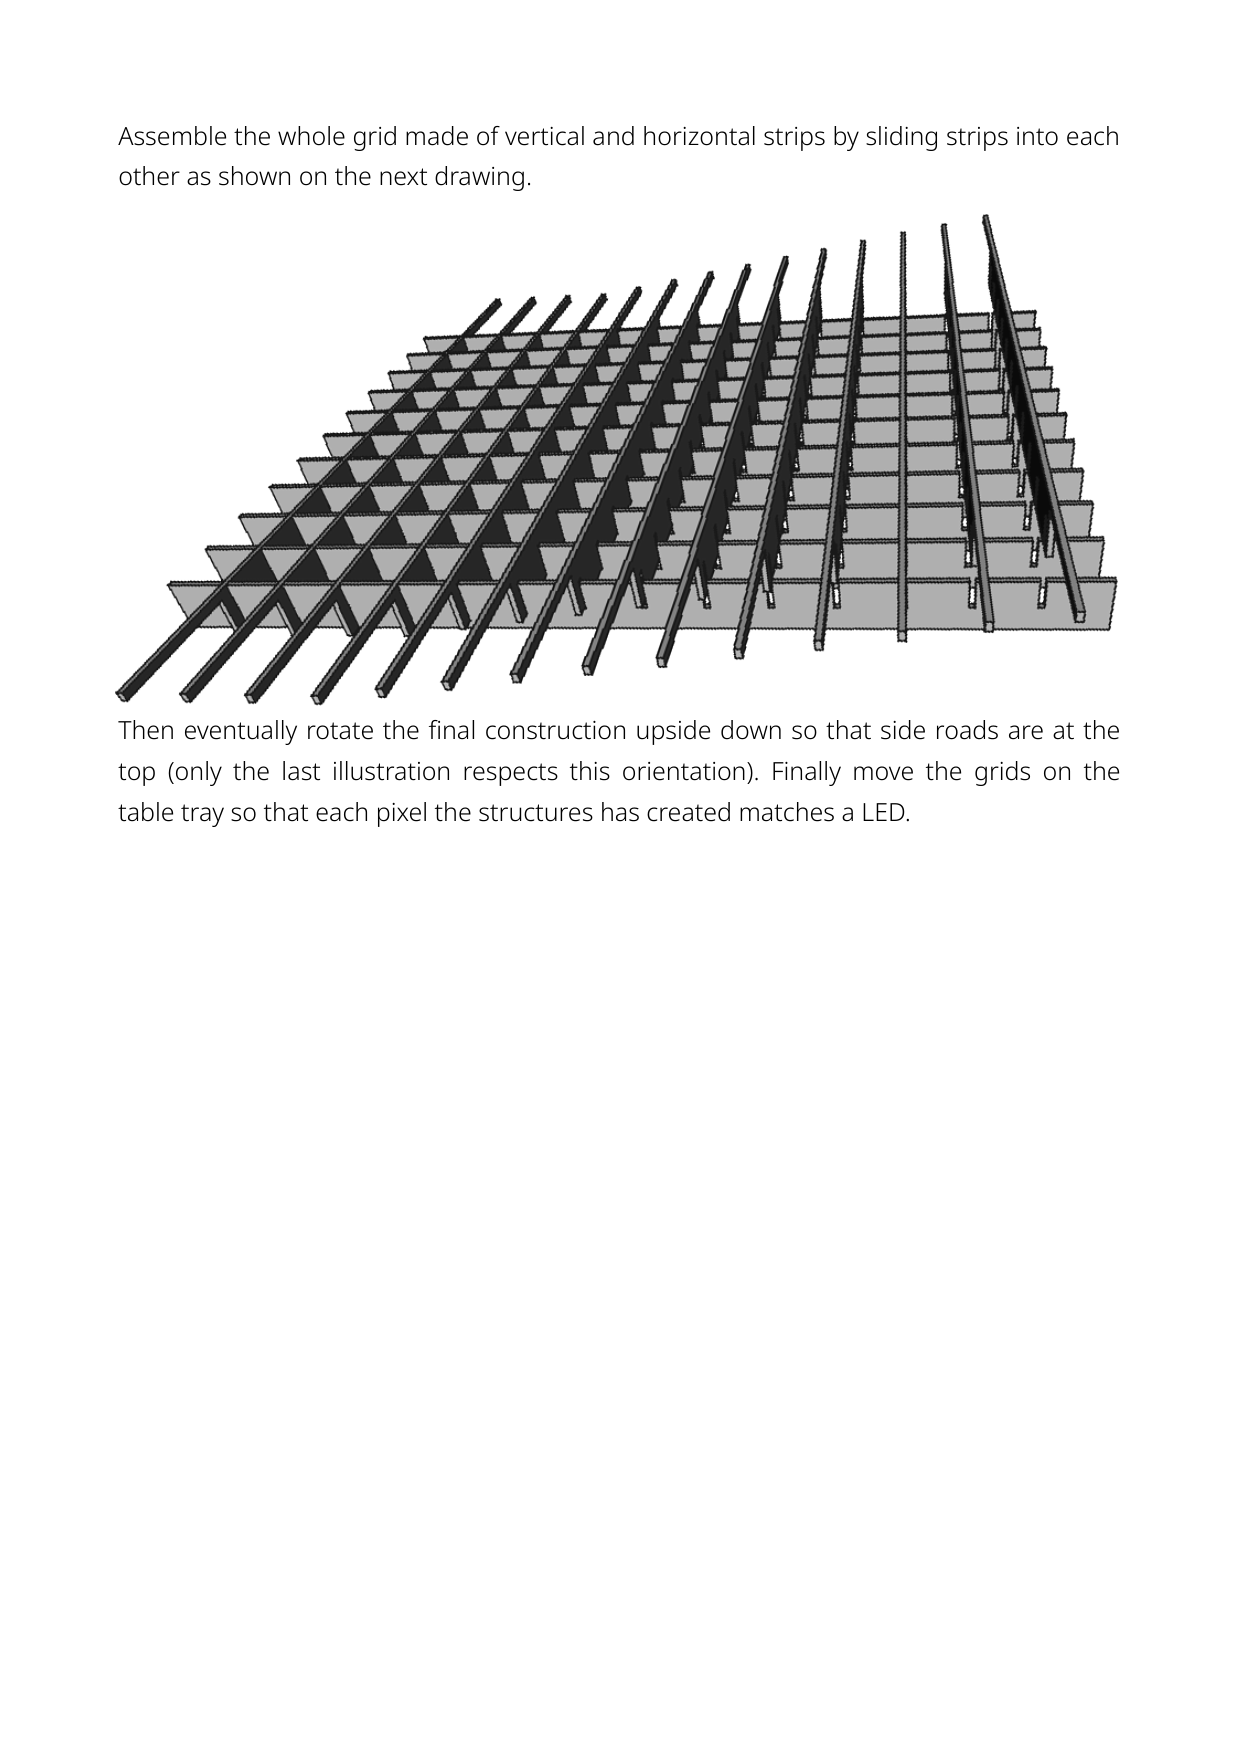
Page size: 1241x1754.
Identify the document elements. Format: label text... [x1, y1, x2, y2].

picture [115, 214, 1119, 707]
text Then eventually rotate the final construction upside down so that side roads are at the top (only the last illustration respects this orientation). Finally move the grids on the table tray so that each pixel the structures has created matches a LED. [118, 214, 1122, 829]
text Assemble the whole grid made of vertical and horizontal strips by sliding strips into each other as shown on the next drawing. [118, 118, 1122, 193]
